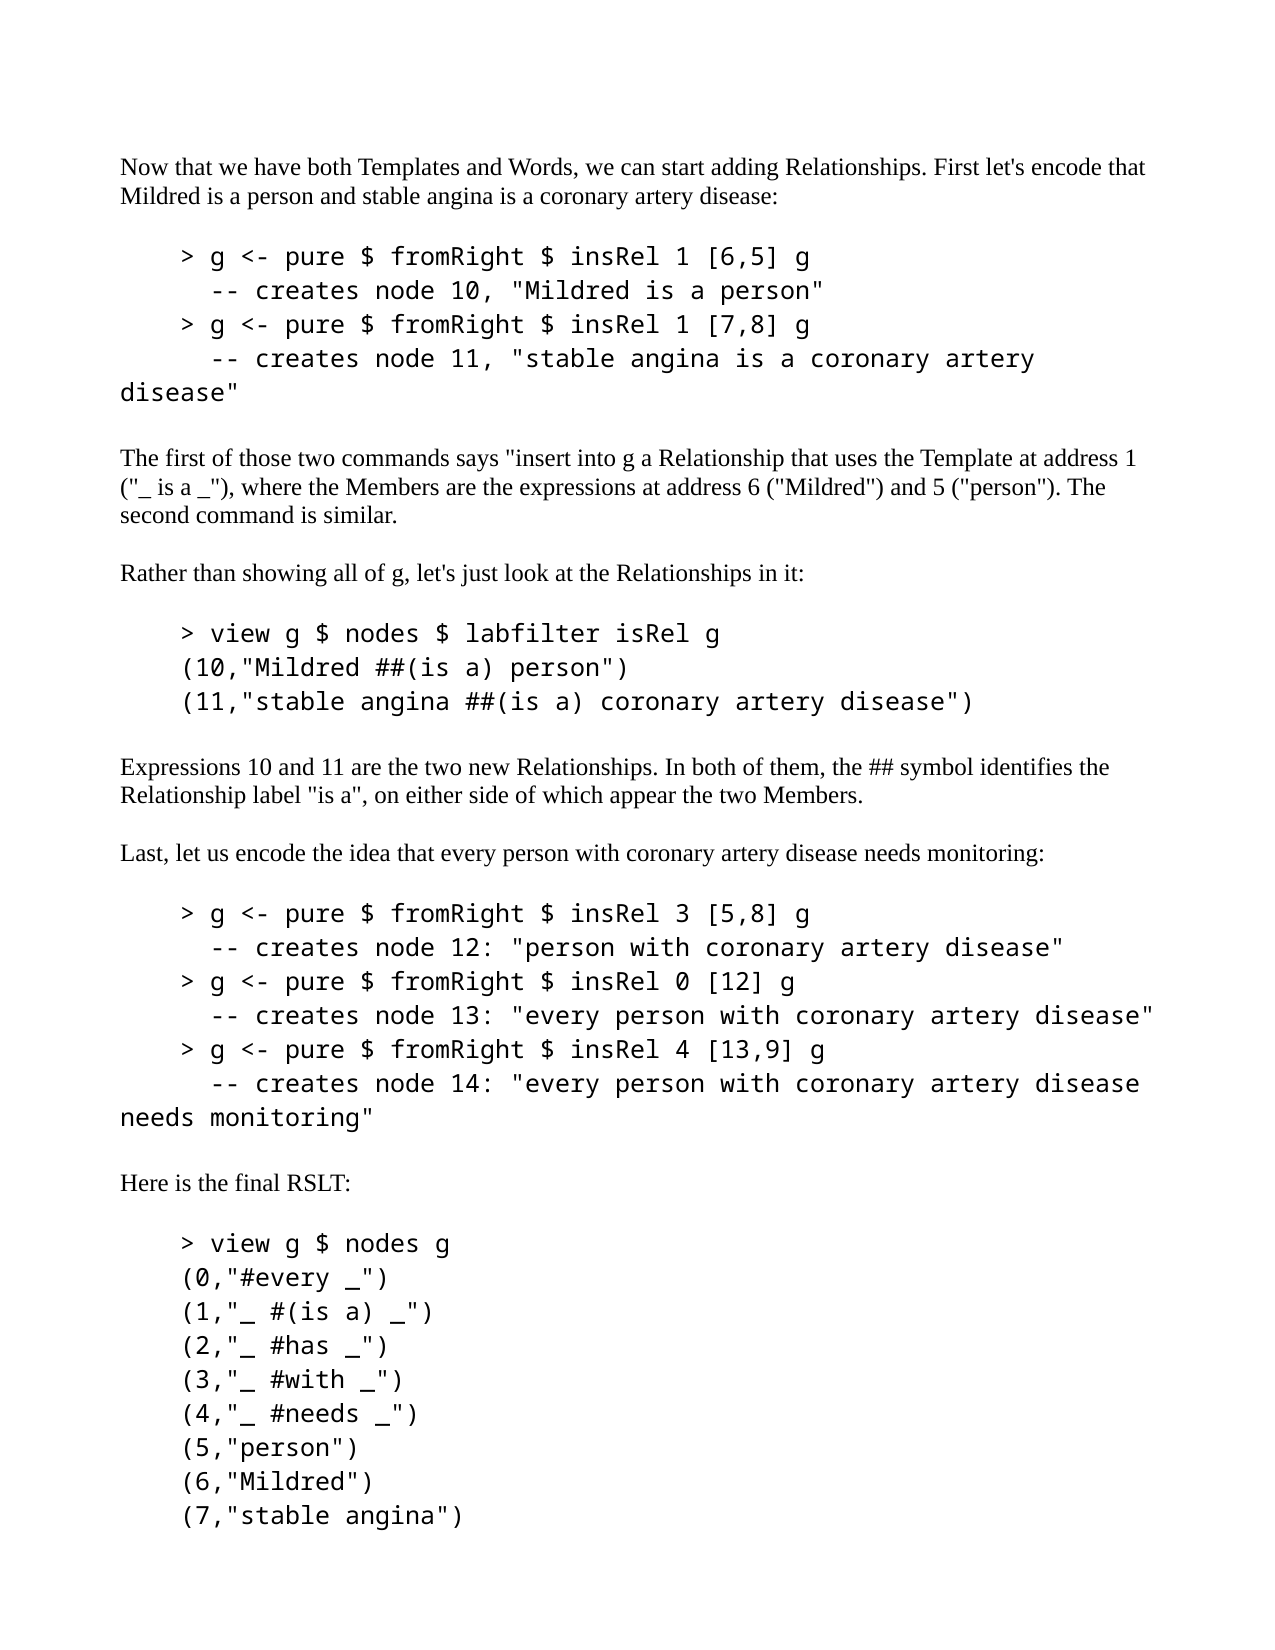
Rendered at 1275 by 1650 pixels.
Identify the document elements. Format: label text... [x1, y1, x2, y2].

text Rather than showing all of g, let's just look at the Relationships in it: [120, 558, 1155, 587]
text (4,"_ #needs _") [120, 1396, 1155, 1430]
text > view g $ nodes g [120, 1225, 1155, 1259]
text > g <- pure $ fromRight $ insRel 1 [7,8] g [120, 307, 1155, 341]
text (0,"#every _") [120, 1259, 1155, 1293]
text -- creates node 14: "every person with coronary artery disease needs monitoring" [120, 1066, 1155, 1134]
text (1,"_ #(is a) _") [120, 1293, 1155, 1327]
text > g <- pure $ fromRight $ insRel 0 [12] g [120, 963, 1155, 997]
text > g <- pure $ fromRight $ insRel 1 [6,5] g [120, 238, 1155, 272]
text (3,"_ #with _") [120, 1362, 1155, 1396]
text -- creates node 12: "person with coronary artery disease" [120, 929, 1155, 963]
text Expressions 10 and 11 are the two new Relationships. In both of them, the ## symbol identifies the Relationship label "is a", on either side of which appear the two Members. [120, 752, 1155, 809]
text (11,"stable angina ##(is a) coronary artery disease") [120, 683, 1155, 717]
text > g <- pure $ fromRight $ insRel 3 [5,8] g [120, 895, 1155, 929]
text (7,"stable angina") [120, 1498, 1155, 1532]
text (6,"Mildred") [120, 1464, 1155, 1498]
text > g <- pure $ fromRight $ insRel 4 [13,9] g [120, 1032, 1155, 1066]
text (2,"_ #has _") [120, 1327, 1155, 1362]
text Last, let us encode the idea that every person with coronary artery disease needs monitoring: [120, 838, 1155, 867]
text -- creates node 11, "stable angina is a coronary artery disease" [120, 341, 1155, 409]
text > view g $ nodes $ labfilter isRel g [120, 615, 1155, 649]
text Here is the final RSLT: [120, 1168, 1155, 1197]
text (5,"person") [120, 1430, 1155, 1464]
text Now that we have both Templates and Words, we can start adding Relationships. First let's encode that Mildred is a person and stable angina is a coronary artery disease: [120, 152, 1155, 210]
text The first of those two commands says "insert into g a Relationship that uses the Template at address 1 ("_ is a _"), where the Members are the expressions at address 6 ("Mildred") and 5 ("person"). The second command is similar. [120, 443, 1155, 529]
text -- creates node 13: "every person with coronary artery disease" [120, 997, 1155, 1032]
text -- creates node 10, "Mildred is a person" [120, 272, 1155, 307]
text (10,"Mildred ##(is a) person") [120, 649, 1155, 683]
